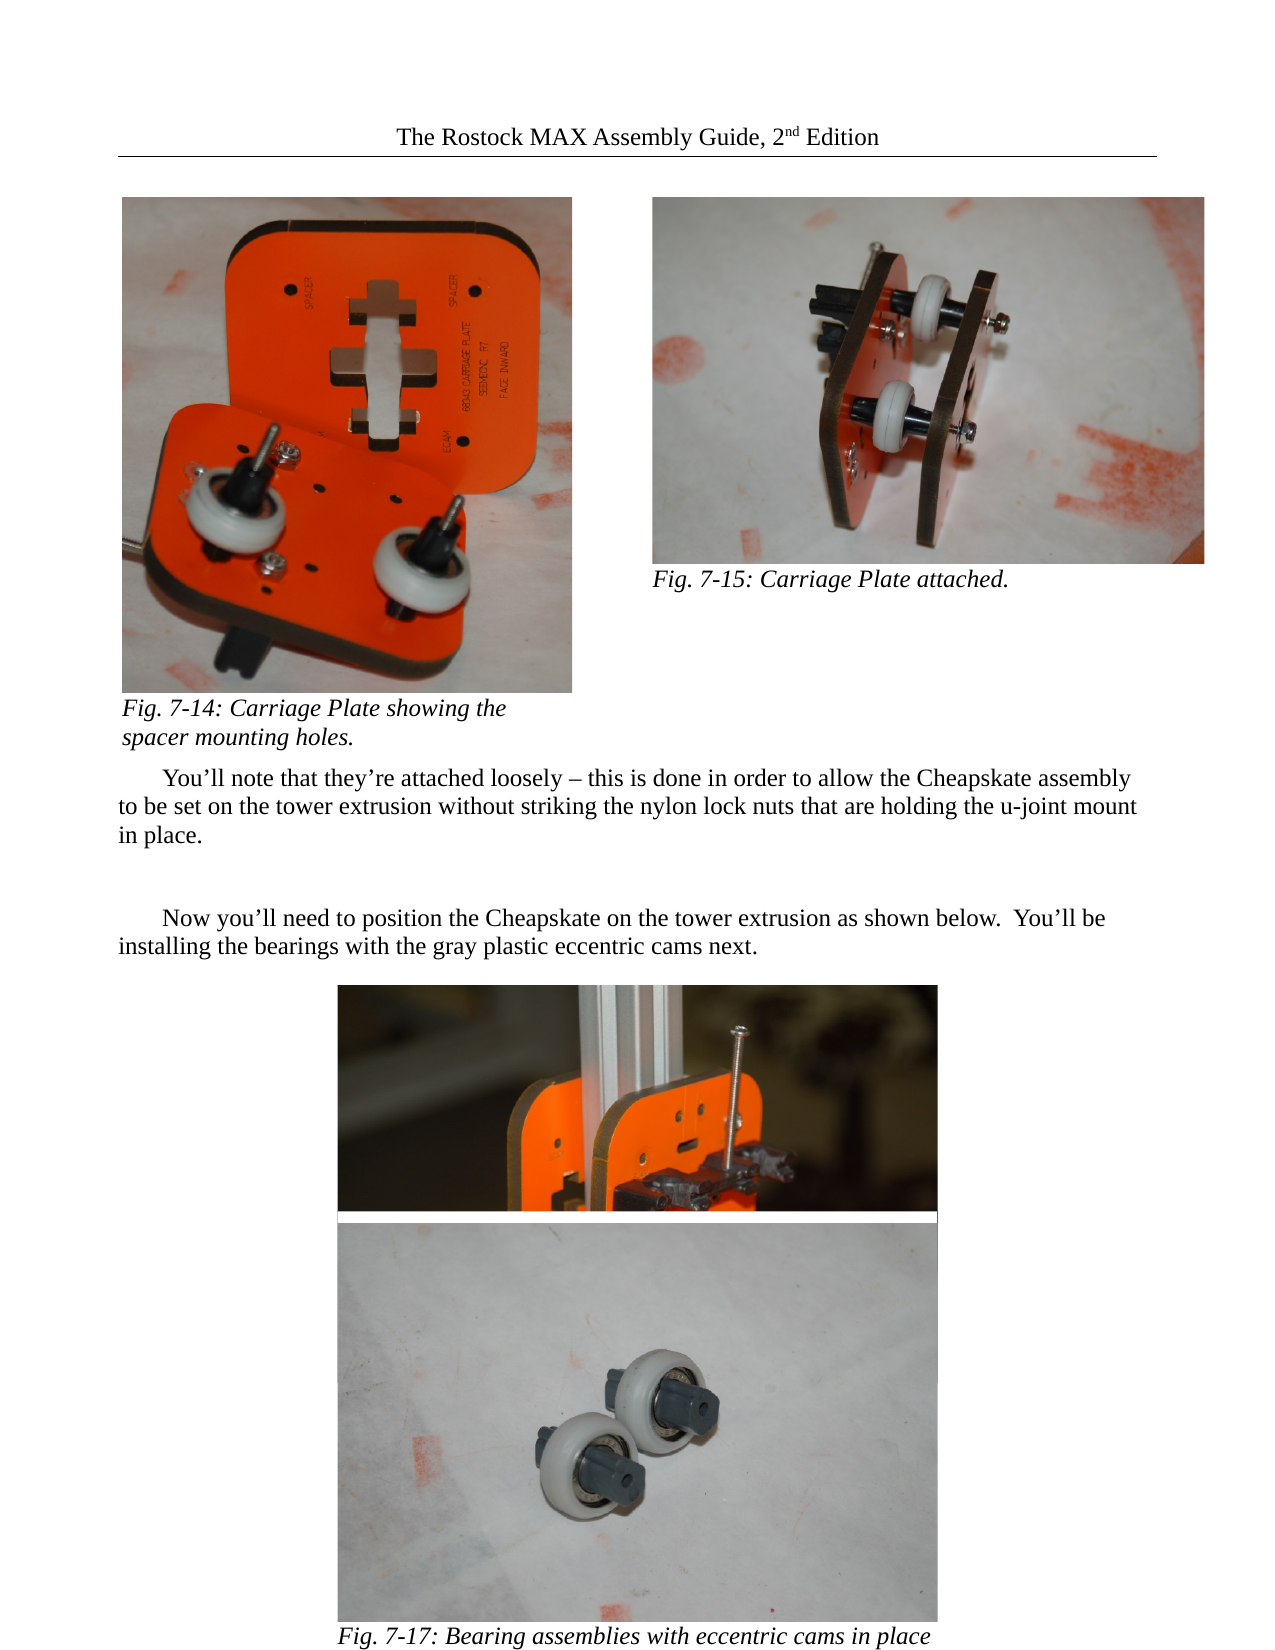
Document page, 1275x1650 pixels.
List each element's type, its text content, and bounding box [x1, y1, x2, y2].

text Fig. 7-15: Carriage Plate attached. [652, 564, 1204, 593]
picture [652, 197, 1205, 564]
text Now you’ll need to position the Cheapskate on the tower extrusion as shown below. You’ll be installing the bearings with the gray plastic eccentric cams next. [118, 903, 1157, 960]
text You’ll note that they’re attached loosely – this is done in order to allow the Cheapskate assembly to be set on the tower extrusion without striking the nylon lock nuts that are holding the u-joint mount in place. [118, 763, 1157, 849]
text Fig. 7-17: Bearing assemblies with eccentric cams in place [337, 1622, 937, 1650]
text Fig. 7-14: Carriage Plate showing the spacer mounting holes. [122, 693, 572, 750]
picture [122, 197, 573, 693]
picture [337, 985, 938, 1622]
